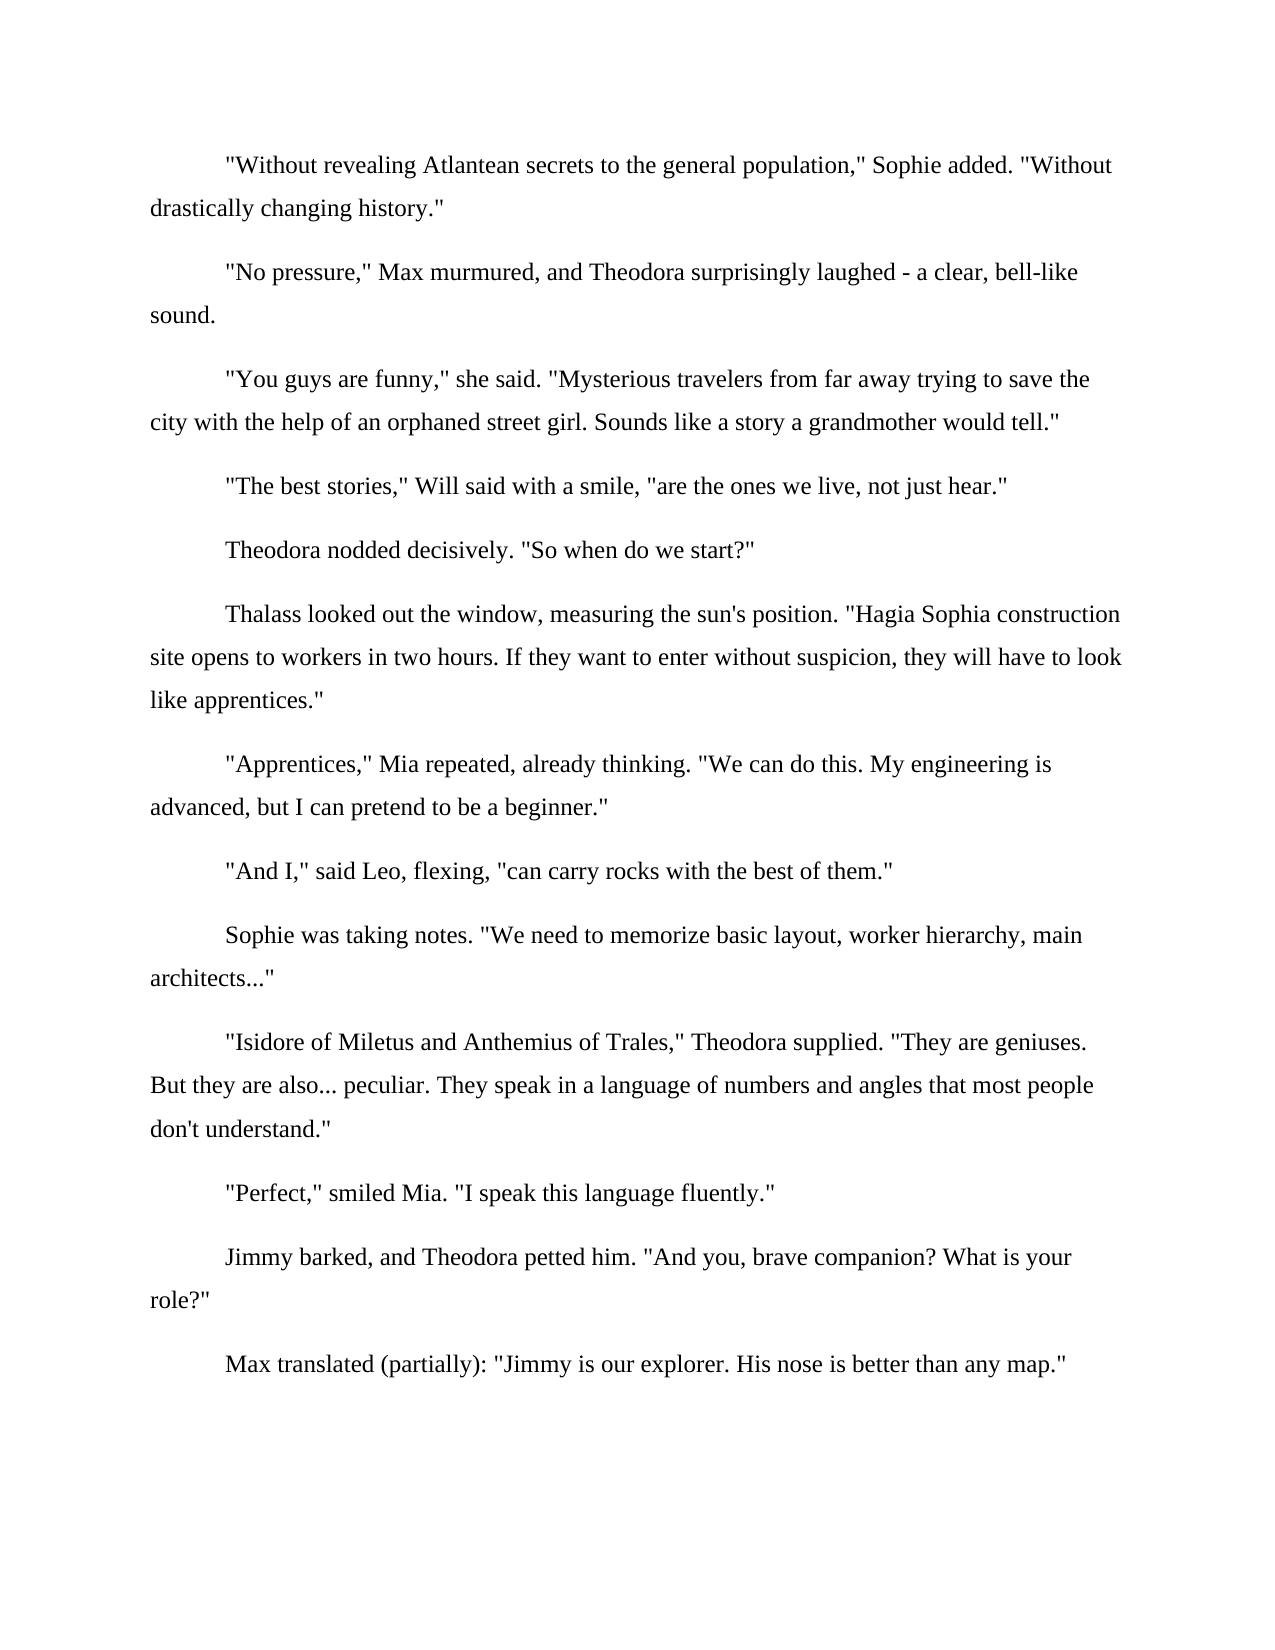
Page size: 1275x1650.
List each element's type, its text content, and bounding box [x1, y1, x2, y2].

text Sophie was taking notes. "We need to memorize basic layout, worker hierarchy, main architects..." [150, 920, 1125, 992]
text "Without revealing Atlantean secrets to the general population," Sophie added. "Without drastically changing history." [150, 150, 1125, 222]
text "And I," said Leo, flexing, "can carry rocks with the best of them." [150, 856, 1125, 885]
text Max translated (partially): "Jimmy is our explorer. His nose is better than any map." [150, 1349, 1125, 1377]
text "Perfect," smiled Mia. "I speak this language fluently." [150, 1178, 1125, 1206]
text "The best stories," Will said with a smile, "are the ones we live, not just hear." [150, 471, 1125, 500]
text Thalass looked out the window, measuring the sun's position. "Hagia Sophia construction site opens to workers in two hours. If they want to enter without suspicion, they will have to look like apprentices." [150, 599, 1125, 714]
text "Isidore of Miletus and Anthemius of Trales," Theodora supplied. "They are geniuses. But they are also... peculiar. They speak in a language of numbers and angles that most people don't understand." [150, 1027, 1125, 1142]
text "No pressure," Max murmured, and Theodora surprisingly laughed - a clear, bell-like sound. [150, 257, 1125, 329]
text "Apprentices," Mia repeated, already thinking. "We can do this. My engineering is advanced, but I can pretend to be a beginner." [150, 749, 1125, 821]
text "You guys are funny," she said. "Mysterious travelers from far away trying to save the city with the help of an orphaned street girl. Sounds like a story a grandmother would tell." [150, 364, 1125, 436]
text Jimmy barked, and Theodora petted him. "And you, brave companion? What is your role?" [150, 1242, 1125, 1313]
text Theodora nodded decisively. "So when do we start?" [150, 535, 1125, 564]
